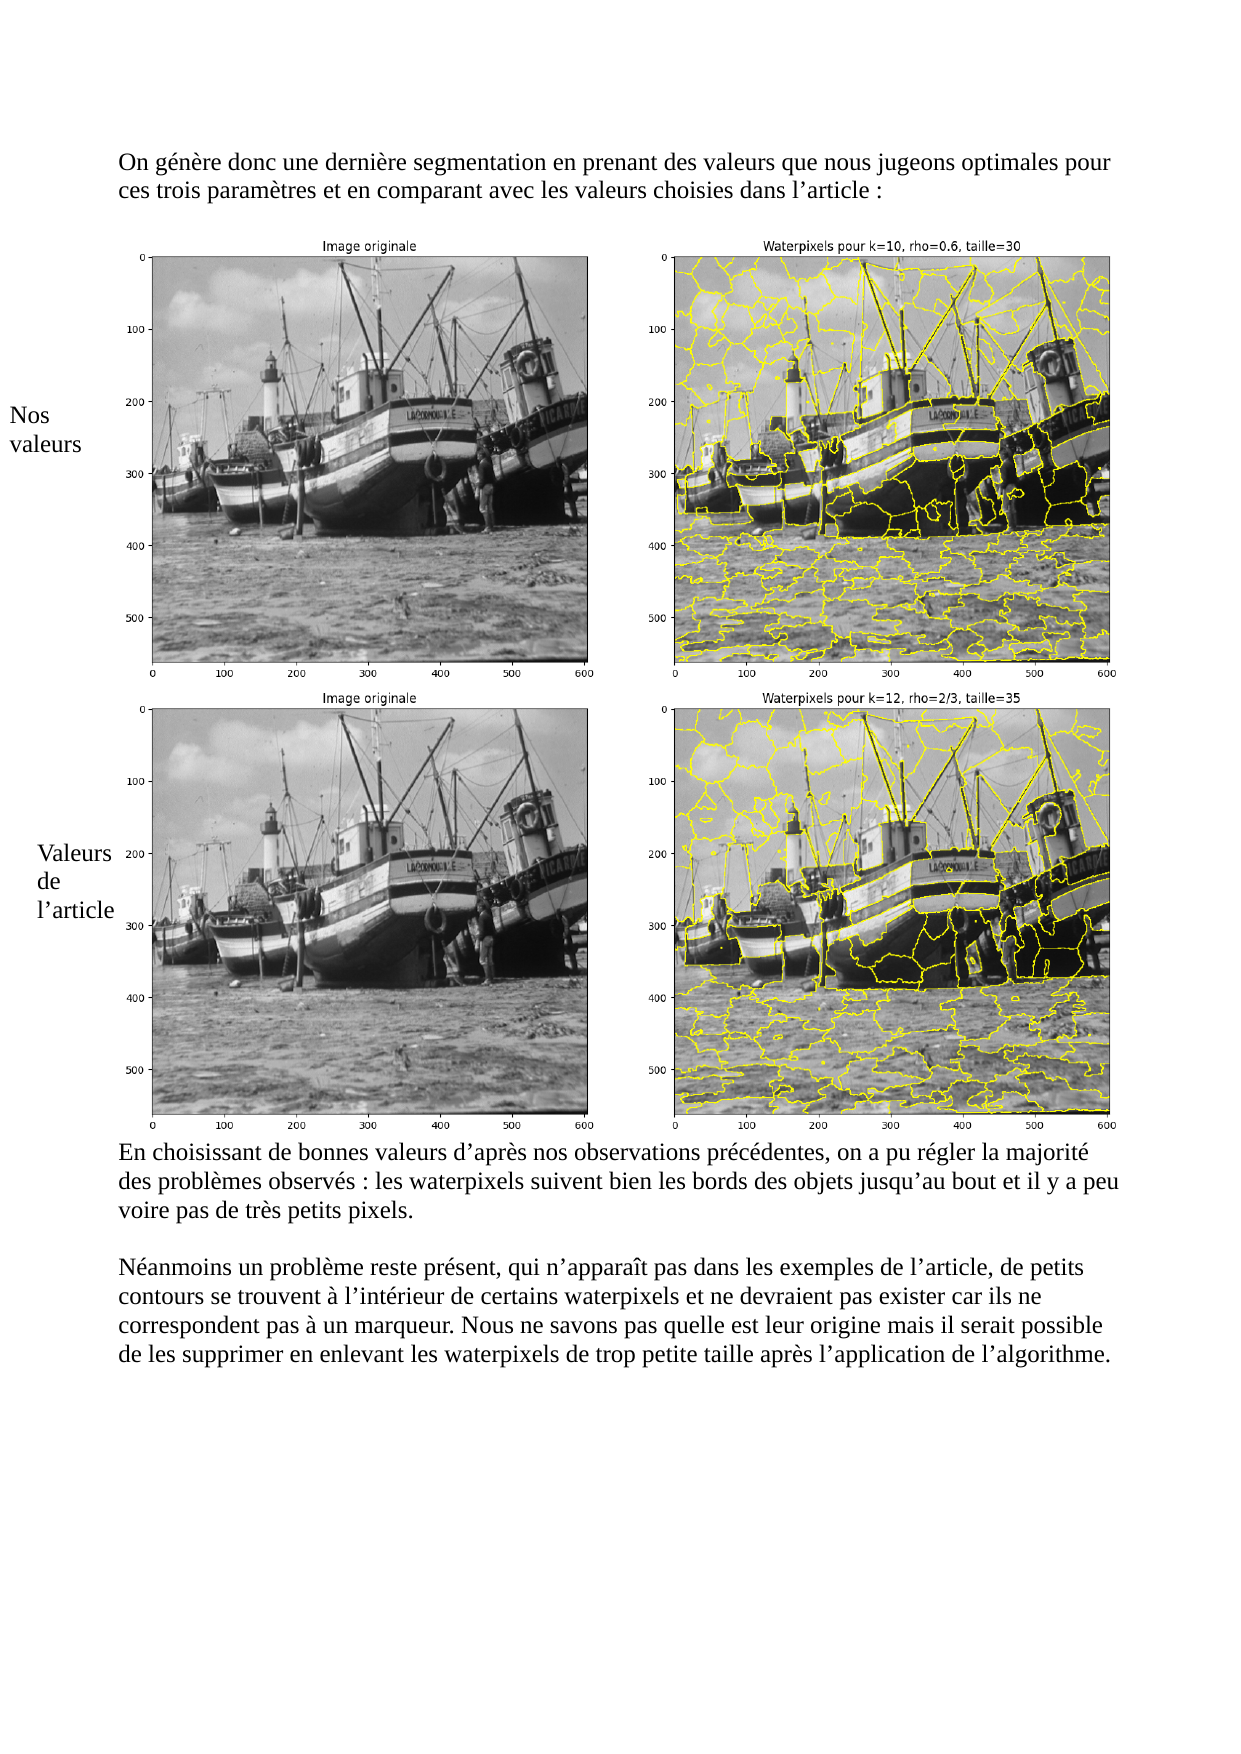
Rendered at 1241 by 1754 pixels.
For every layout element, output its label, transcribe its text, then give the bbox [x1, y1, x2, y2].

picture [118, 233, 1123, 1138]
text Néanmoins un problème reste présent, qui n’apparaît pas dans les exemples de l’article, de petits contours se trouvent à l’intérieur de certains waterpixels et ne devraient pas exister car ils ne correspondent pas à un marqueur. Nous ne savons pas quelle est leur origine mais il serait possible de les supprimer en enlevant les waterpixels de trop petite taille après l’application de l’algorithme. [118, 1252, 1122, 1367]
text On génère donc une dernière segmentation en prenant des valeurs que nous jugeons optimales pour ces trois paramètres et en comparant avec les valeurs choisies dans l’article : [118, 147, 1122, 204]
text En choisissant de bonnes valeurs d’après nos observations précédentes, on a pu régler la majorité des problèmes observés : les waterpixels suivent bien les bords des objets jusqu’au bout et il y a peu voire pas de très petits pixels. [118, 1138, 1122, 1224]
